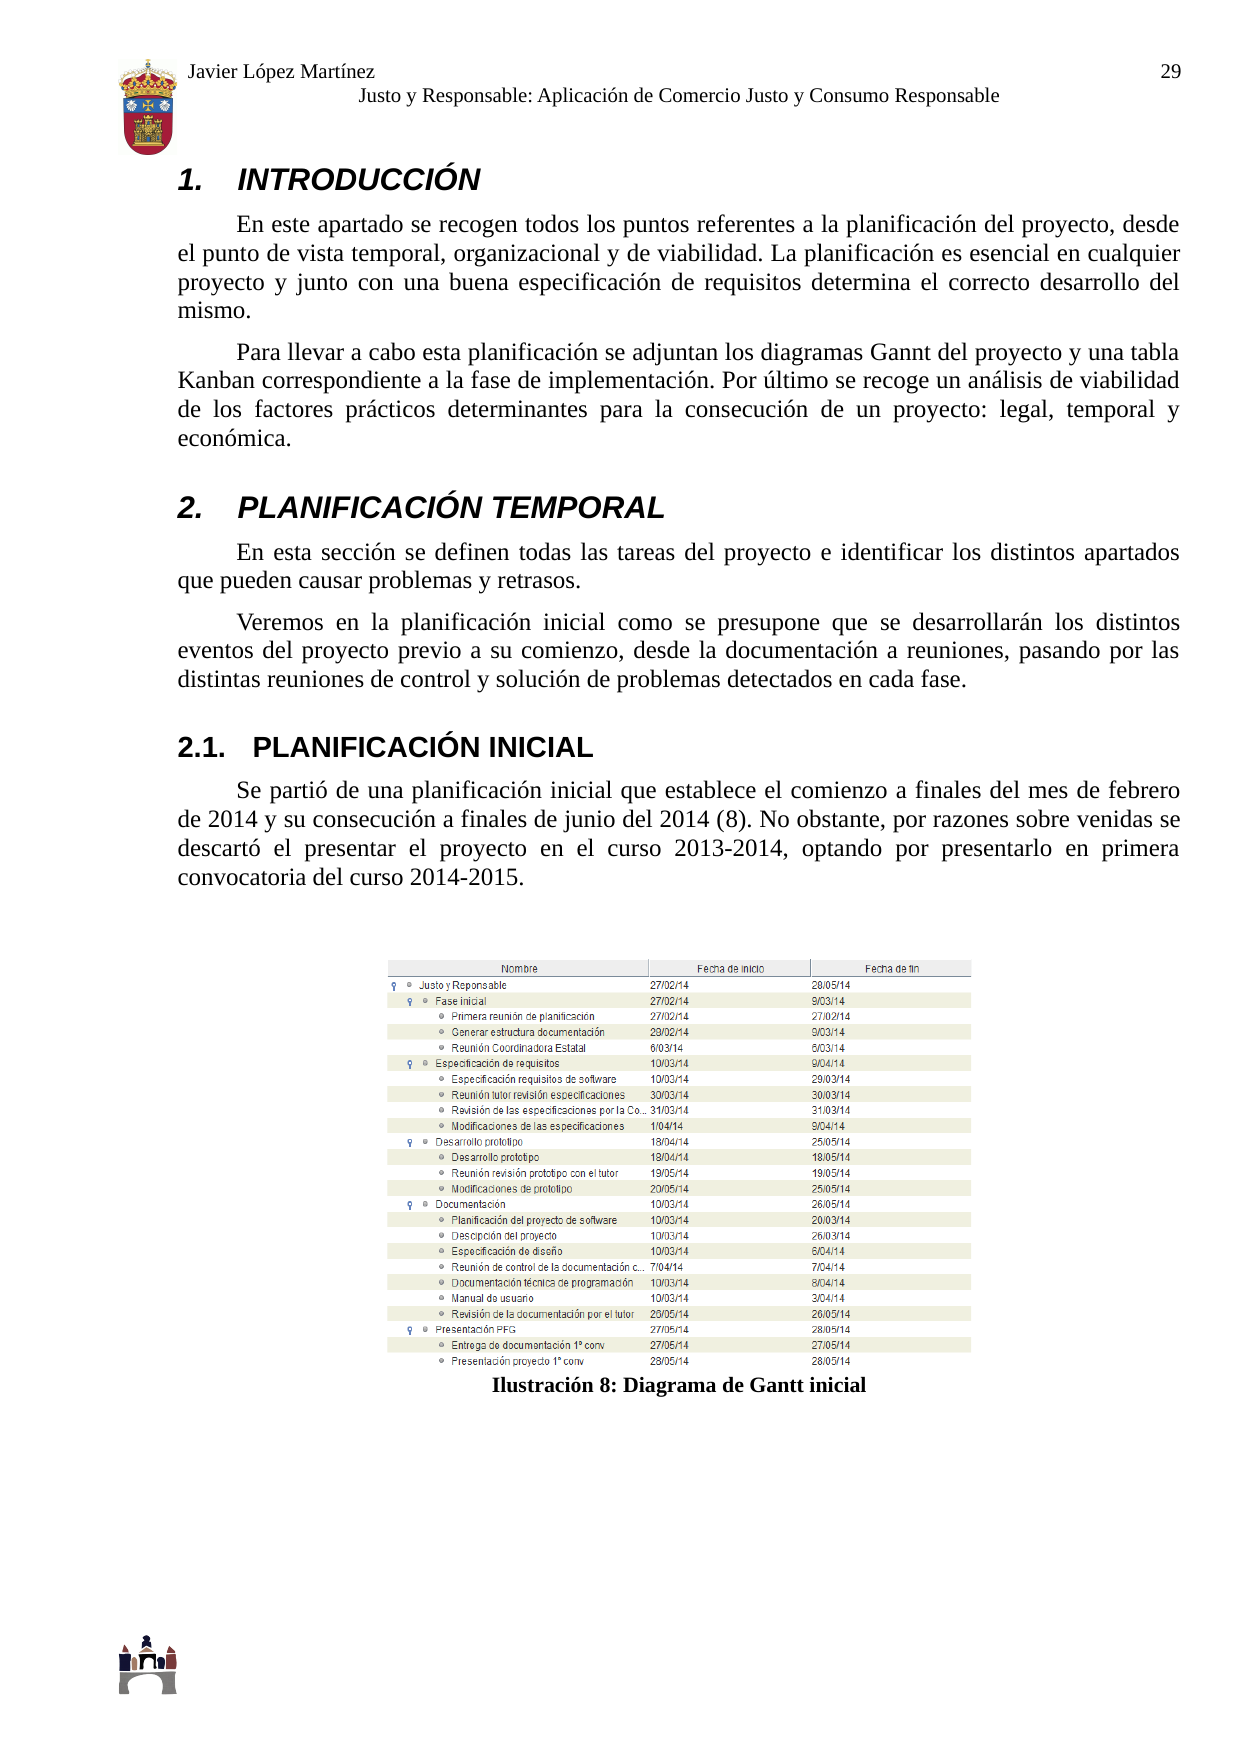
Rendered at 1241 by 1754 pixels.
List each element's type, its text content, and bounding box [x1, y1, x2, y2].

text Ilustración 8: Diagrama de Gantt inicial [387, 1373, 971, 1398]
subtitle PLANIFICACIÓN INICIAL [177, 730, 1181, 764]
picture [118, 59, 178, 155]
subtitle INTRODUCCIÓN [177, 161, 1181, 197]
picture [387, 959, 972, 1373]
text Veremos en la planificación inicial como se presupone que se desarrollarán los distintos eventos del proyecto previo a su comienzo, desde la documentación a reuniones, pasando por las distintas reuniones de control y solución de problemas detectados en cada fase. [177, 607, 1181, 693]
text Se partió de una planificación inicial que establece el comienzo a finales del mes de febrero de 2014 y su consecución a finales de junio del 2014 (Ilustración 8). No obstante, por razones sobre venidas se descartó el presentar el proyecto en el curso 2013-2014, optando por presentarlo en primera convocatoria del curso 2014-2015. [177, 776, 1181, 891]
text En esta sección se definen todas las tareas del proyecto e identificar los distintos apartados que pueden causar problemas y retrasos. [177, 537, 1181, 594]
subtitle PLANIFICACIÓN TEMPORAL [177, 489, 1181, 525]
text Para llevar a cabo esta planificación se adjuntan los diagramas Gannt del proyecto y una tabla Kanban correspondiente a la fase de implementación. Por último se recoge un análisis de viabilidad de los factores prácticos determinantes para la consecución de un proyecto: legal, temporal y económica. [177, 337, 1181, 452]
text En este apartado se recogen todos los puntos referentes a la planificación del proyecto, desde el punto de vista temporal, organizacional y de viabilidad. La planificación es esencial en cualquier proyecto y junto con una buena especificación de requisitos determina el correcto desarrollo del mismo. [177, 209, 1181, 324]
picture [118, 1634, 178, 1695]
